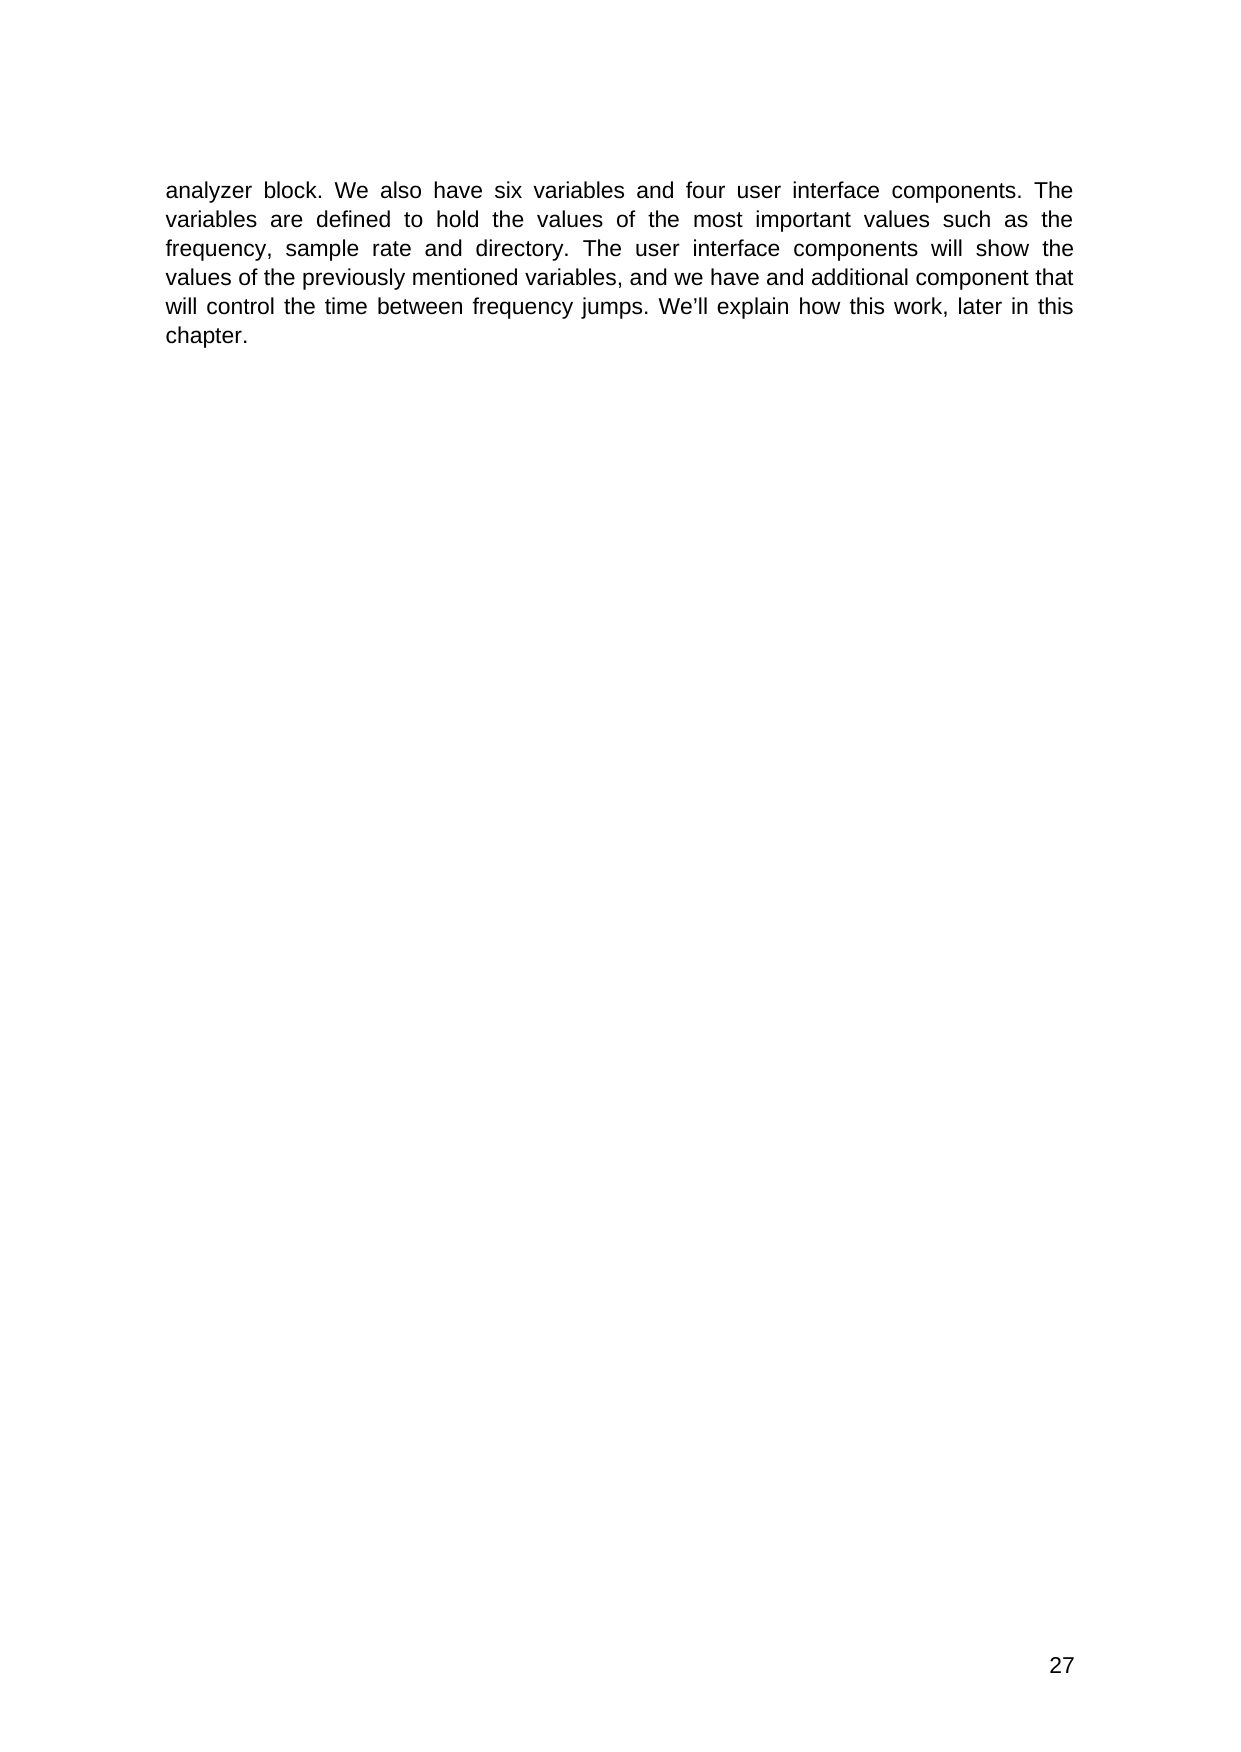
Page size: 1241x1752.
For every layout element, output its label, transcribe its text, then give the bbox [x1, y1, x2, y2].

text analyzer block. We also have six variables and four user interface components. The variables are defined to hold the values of the most important values such as the frequency, sample rate and directory. The user interface components will show the values of the previously mentioned variables, and we have and additional component that will control the time between frequency jumps. We’ll explain how this work, later in this chapter. [165, 177, 1075, 348]
